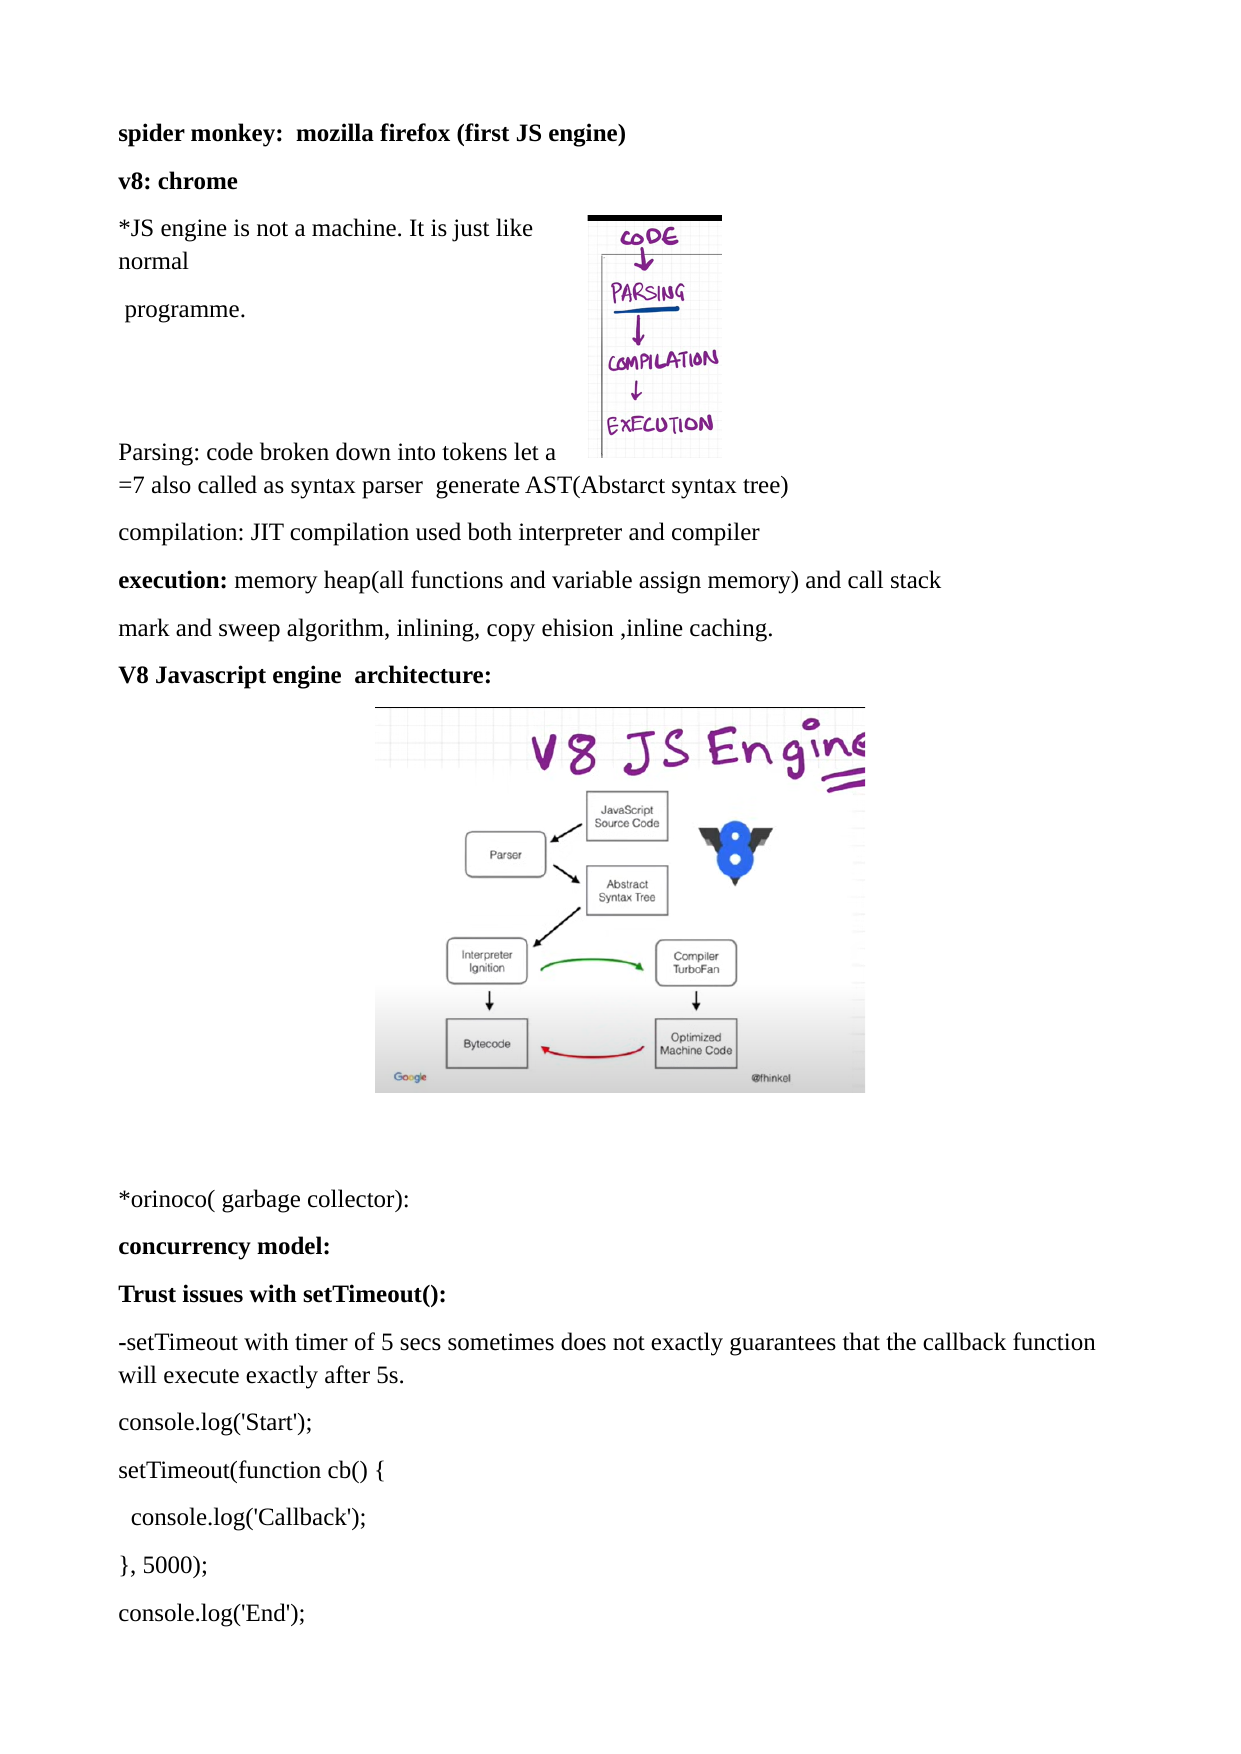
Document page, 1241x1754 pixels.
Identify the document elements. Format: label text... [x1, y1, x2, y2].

text V8 Javascript engine architecture: [118, 660, 1122, 689]
text mark and sweep algorithm, inlining, copy ehision ,inline caching. [118, 613, 1122, 641]
picture [587, 215, 722, 458]
text execution: memory heap(all functions and variable assign memory) and call stack [118, 565, 1122, 594]
text spider monkey: mozilla firefox (first JS engine) [118, 118, 1122, 147]
text console.log('Callback'); [118, 1502, 1122, 1531]
text setTimeout(function cb() { [118, 1455, 1122, 1484]
text console.log('End'); [118, 1598, 1122, 1626]
text compilation: JIT compilation used both interpreter and compiler [118, 517, 1122, 546]
text concurrency model: [118, 1231, 1122, 1260]
text v8: chrome [118, 166, 1122, 194]
text console.log('Start'); [118, 1407, 1122, 1436]
text Trust issues with setTimeout(): [118, 1279, 1122, 1308]
text -setTimeout with timer of 5 secs sometimes does not exactly guarantees that the callback function will execute exactly after 5s. [118, 1327, 1122, 1388]
text *orinoco( garbage collector): [118, 1184, 1122, 1213]
text programme. [118, 294, 587, 323]
text }, 5000); [118, 1550, 1122, 1579]
picture [375, 707, 866, 1093]
text [722, 294, 1122, 323]
text *JS engine is not a machine. It is just like normal [118, 213, 1122, 275]
text Parsing: code broken down into tokens let a =7 also called as syntax parser generate AST(Abstarct syntax tree) [118, 437, 1122, 498]
